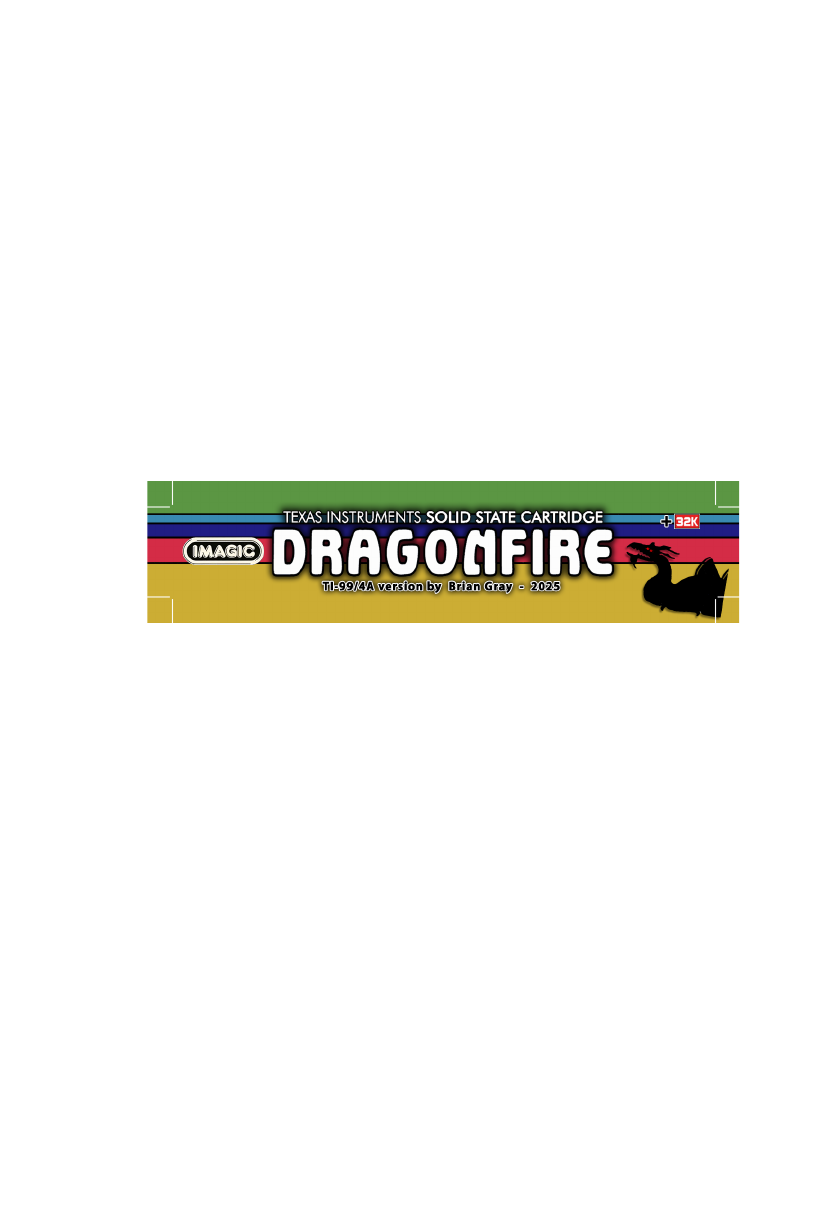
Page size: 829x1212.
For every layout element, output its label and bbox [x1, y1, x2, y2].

picture [147, 481, 740, 623]
